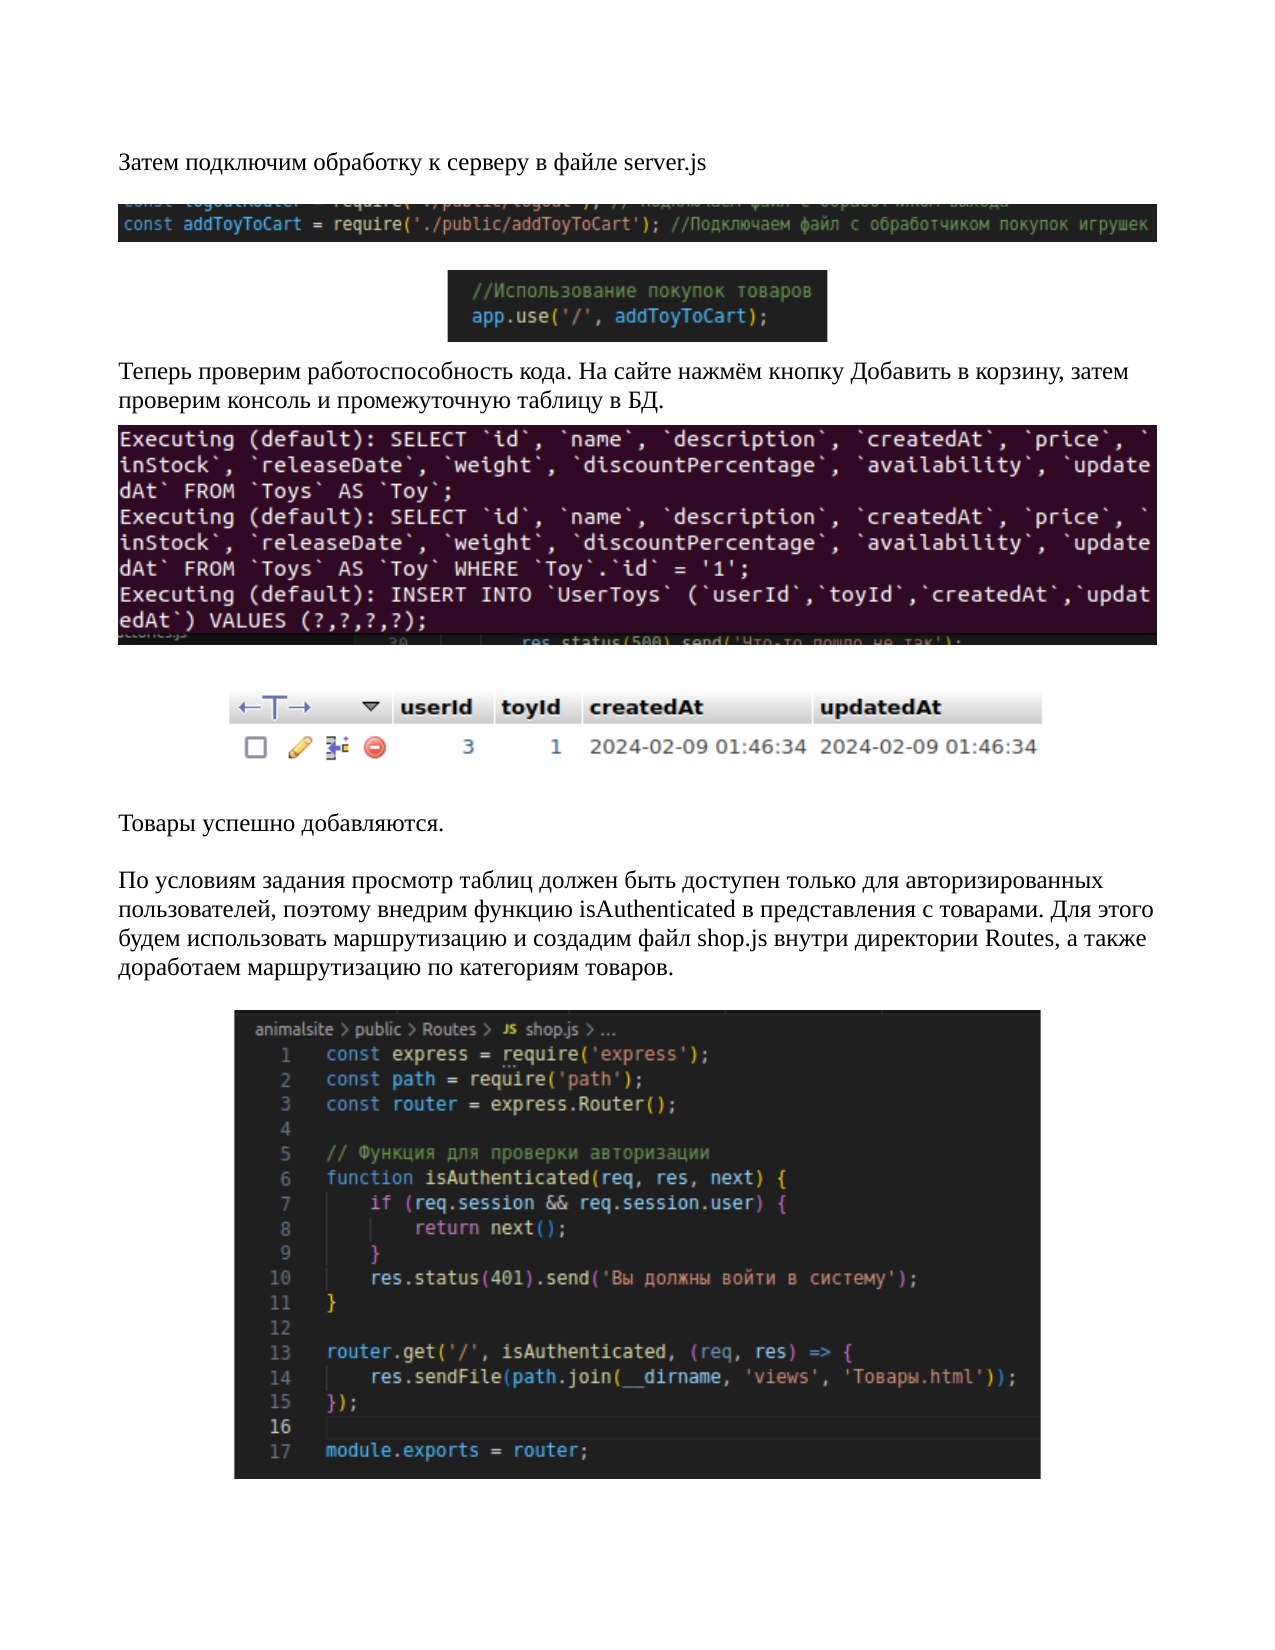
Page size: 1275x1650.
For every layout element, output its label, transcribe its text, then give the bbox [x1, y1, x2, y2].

picture [118, 204, 1157, 242]
picture [228, 688, 1047, 779]
text Затем подключим обработку к серверу в файле server.js [118, 147, 1157, 176]
text Товары успешно добавляются. [118, 808, 1157, 837]
picture [234, 1010, 1041, 1479]
picture [447, 270, 828, 342]
text Теперь проверим работоспособность кода. На сайте нажмём кнопку Добавить в корзину, затем проверим консоль и промежуточную таблицу в БД. [118, 356, 1157, 414]
picture [118, 425, 1157, 645]
text По условиям задания просмотр таблиц должен быть доступен только для авторизированных пользователей, поэтому внедрим функцию isAuthenticated в представления с товарами. Для этого будем использовать маршрутизацию и создадим файл shop.js внутри директории Routes, а также доработаем маршрутизацию по категориям товаров. [118, 865, 1157, 980]
